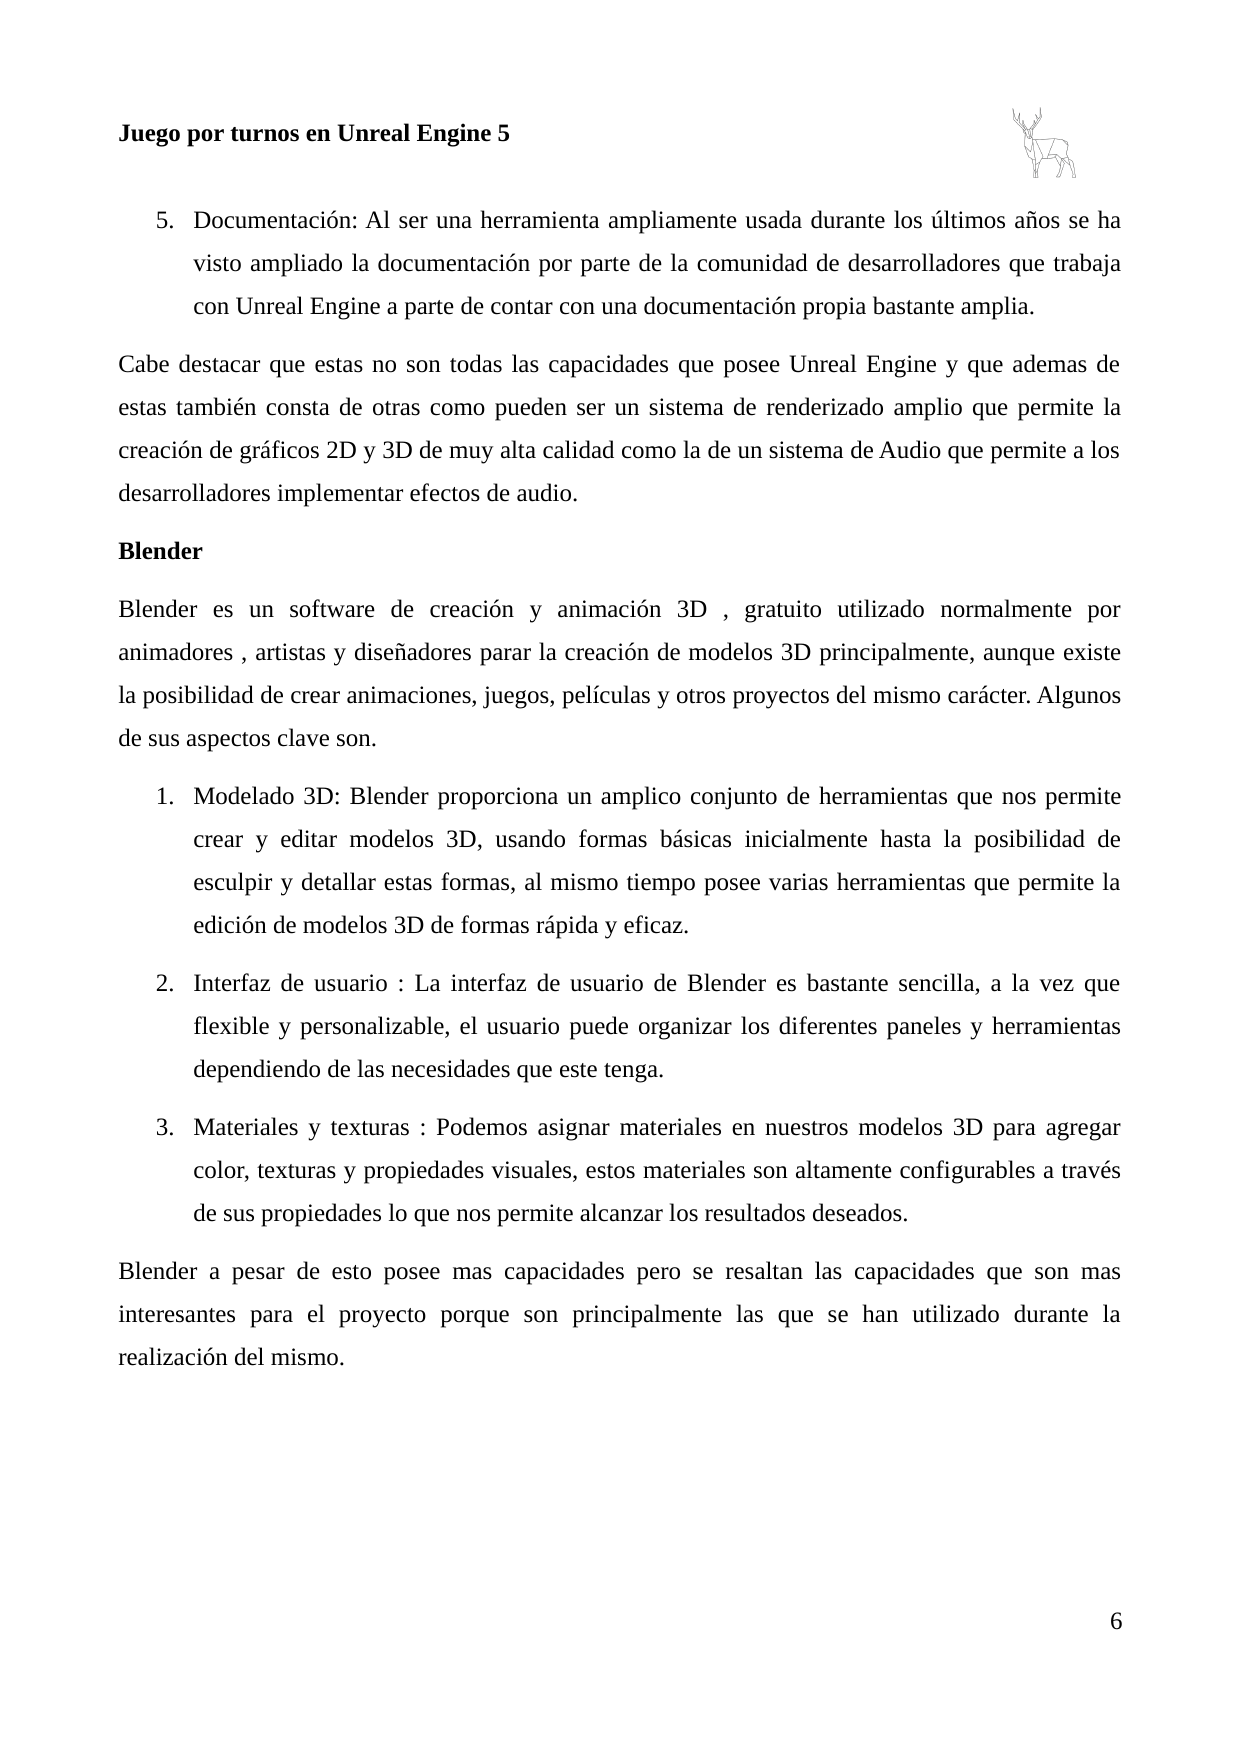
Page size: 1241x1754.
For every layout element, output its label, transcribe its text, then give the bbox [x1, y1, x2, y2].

list Materiales y texturas : Podemos asignar materiales en nuestros modelos 3D para agregar color, texturas y propiedades visuales, estos materiales son altamente configurables a través de sus propiedades lo que nos permite alcanzar los resultados deseados. [156, 1112, 1122, 1227]
list Documentación: Al ser una herramienta ampliamente usada durante los últimos años se ha visto ampliado la documentación por parte de la comunidad de desarrolladores que trabaja con Unreal Engine a parte de contar con una documentación propia bastante amplia. [156, 205, 1122, 320]
text Cabe destacar que estas no son todas las capacidades que posee Unreal Engine y que ademas de estas también consta de otras como pueden ser un sistema de renderizado amplio que permite la creación de gráficos 2D y 3D de muy alta calidad como la de un sistema de Audio que permite a los desarrolladores implementar efectos de audio. [118, 349, 1122, 507]
list Modelado 3D: Blender proporciona un amplico conjunto de herramientas que nos permite crear y editar modelos 3D, usando formas básicas inicialmente hasta la posibilidad de esculpir y detallar estas formas, al mismo tiempo posee varias herramientas que permite la edición de modelos 3D de formas rápida y eficaz. [156, 781, 1122, 939]
text Blender es un software de creación y animación 3D , gratuito utilizado normalmente por animadores , artistas y diseñadores parar la creación de modelos 3D principalmente, aunque existe la posibilidad de crear animaciones, juegos, películas y otros proyectos del mismo carácter. Algunos de sus aspectos clave son. [118, 594, 1122, 752]
text Blender [118, 536, 1122, 565]
text Blender a pesar de esto posee mas capacidades pero se resaltan las capacidades que son mas interesantes para el proyecto porque son principalmente las que se han utilizado durante la realización del mismo. [118, 1256, 1122, 1371]
list Interfaz de usuario : La interfaz de usuario de Blender es bastante sencilla, a la vez que flexible y personalizable, el usuario puede organizar los diferentes paneles y herramientas dependiendo de las necesidades que este tenga. [156, 968, 1122, 1083]
picture [1004, 98, 1091, 186]
